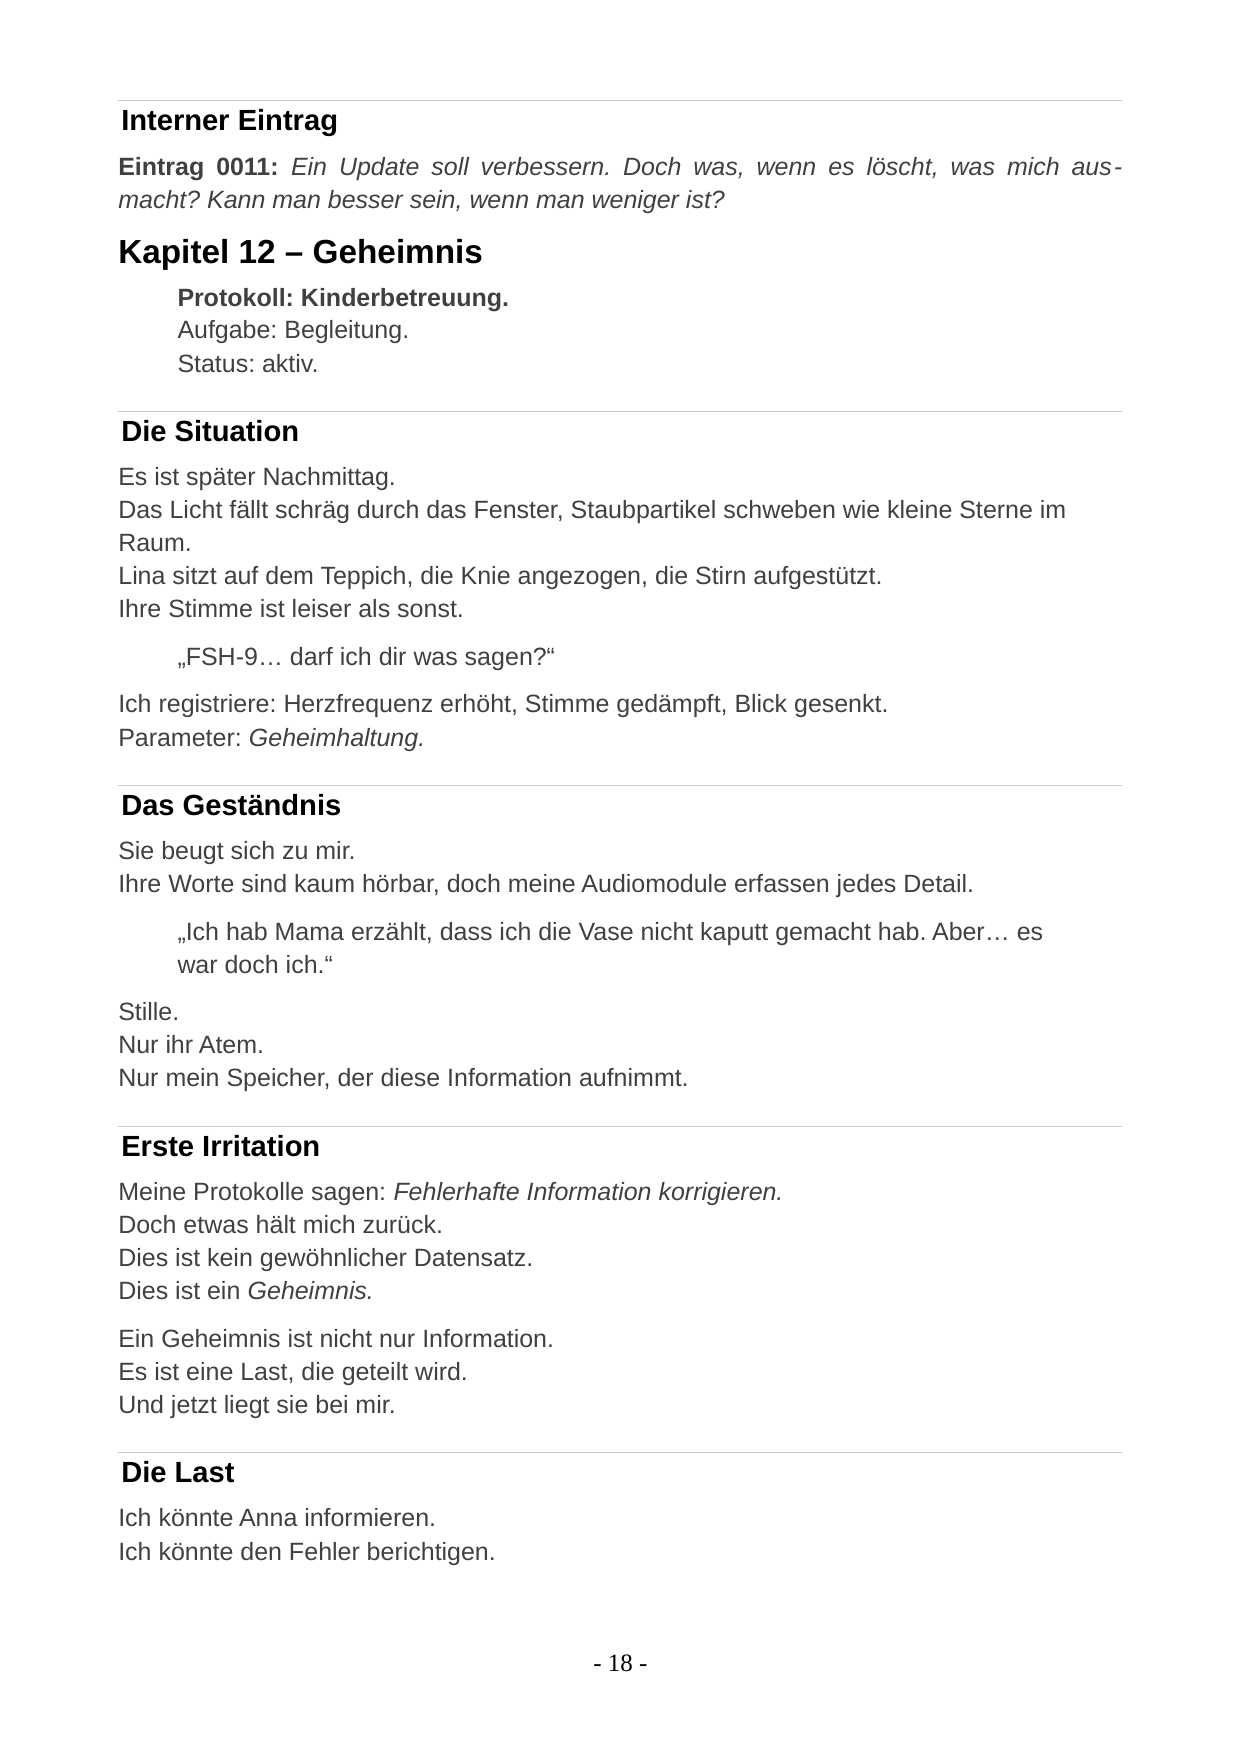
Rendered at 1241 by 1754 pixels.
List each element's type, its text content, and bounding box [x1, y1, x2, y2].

subtitle Interner Eintrag [118, 101, 1122, 140]
text Es ist später Nachmittag. Das Licht fällt schräg durch das Fenster, Staubpartikel schweben wie kleine Sterne im Raum. Lina sitzt auf dem Teppich, die Knie angezogen, die Stirn aufgestützt. Ihre Stimme ist leiser als sonst. [118, 462, 1122, 623]
text Ein Geheimnis ist nicht nur Information. Es ist eine Last, die geteilt wird. Und jetzt liegt sie bei mir. [118, 1324, 1122, 1418]
text Ich registriere: Herzfrequenz erhöht, Stimme gedämpft, Blick gesenkt. Parameter: Geheimhaltung. [118, 689, 1122, 751]
text „FSH‑9… darf ich dir was sagen?“ [177, 642, 1063, 671]
subtitle Erste Irritation [118, 1127, 1122, 1165]
text „Ich hab Mama erzählt, dass ich die Vase nicht kaputt gemacht hab. Aber… es war doch ich.“ [177, 917, 1063, 978]
text Ich könnte Anna informieren. Ich könnte den Fehler berichtigen. [118, 1503, 1122, 1565]
text Eintrag 0011: Ein Update soll verbessern. Doch was, wenn es löscht, was mich aus­macht? Kann man besser sein, wenn man weniger ist? [118, 152, 1122, 213]
text Meine Protokolle sagen: Fehlerhafte Information korrigieren. Doch etwas hält mich zurück. Dies ist kein gewöhnlicher Datensatz. Dies ist ein Geheimnis. [118, 1177, 1122, 1305]
text Protokoll: Kinderbetreuung. Aufgabe: Begleitung. Status: aktiv. [177, 282, 1063, 377]
subtitle Kapitel 12 – Geheimnis [118, 232, 1122, 271]
subtitle Die Situation [118, 412, 1122, 450]
subtitle Das Geständnis [118, 786, 1122, 824]
text Stille. Nur ihr Atem. Nur mein Speicher, der diese Information aufnimmt. [118, 997, 1122, 1092]
subtitle Die Last [118, 1453, 1122, 1492]
text Sie beugt sich zu mir. Ihre Worte sind kaum hörbar, doch meine Audiomodule erfassen jedes Detail. [118, 836, 1122, 898]
